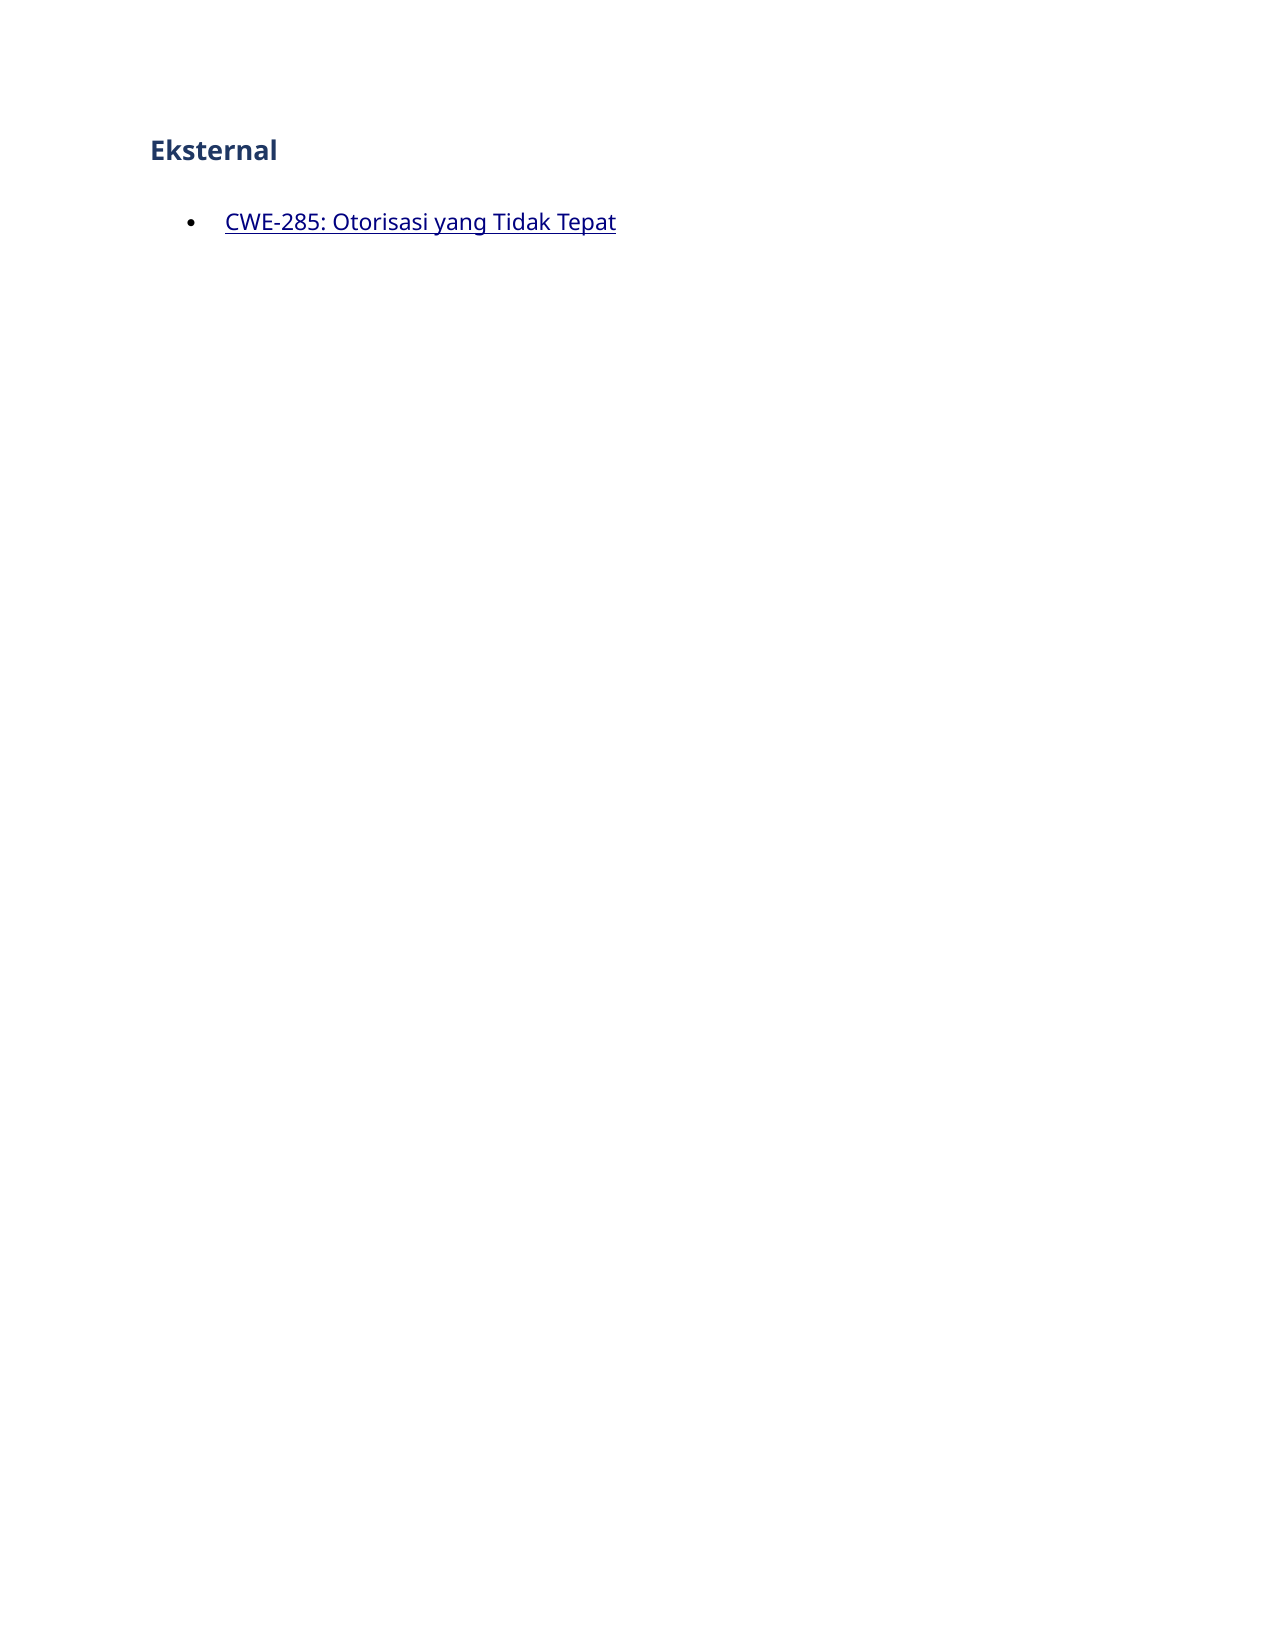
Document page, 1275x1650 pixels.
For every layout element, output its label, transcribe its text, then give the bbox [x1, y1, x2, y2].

subtitle Eksternal [150, 131, 1125, 168]
list CWE-285: Otorisasi yang Tidak Tepat [187, 206, 1125, 237]
